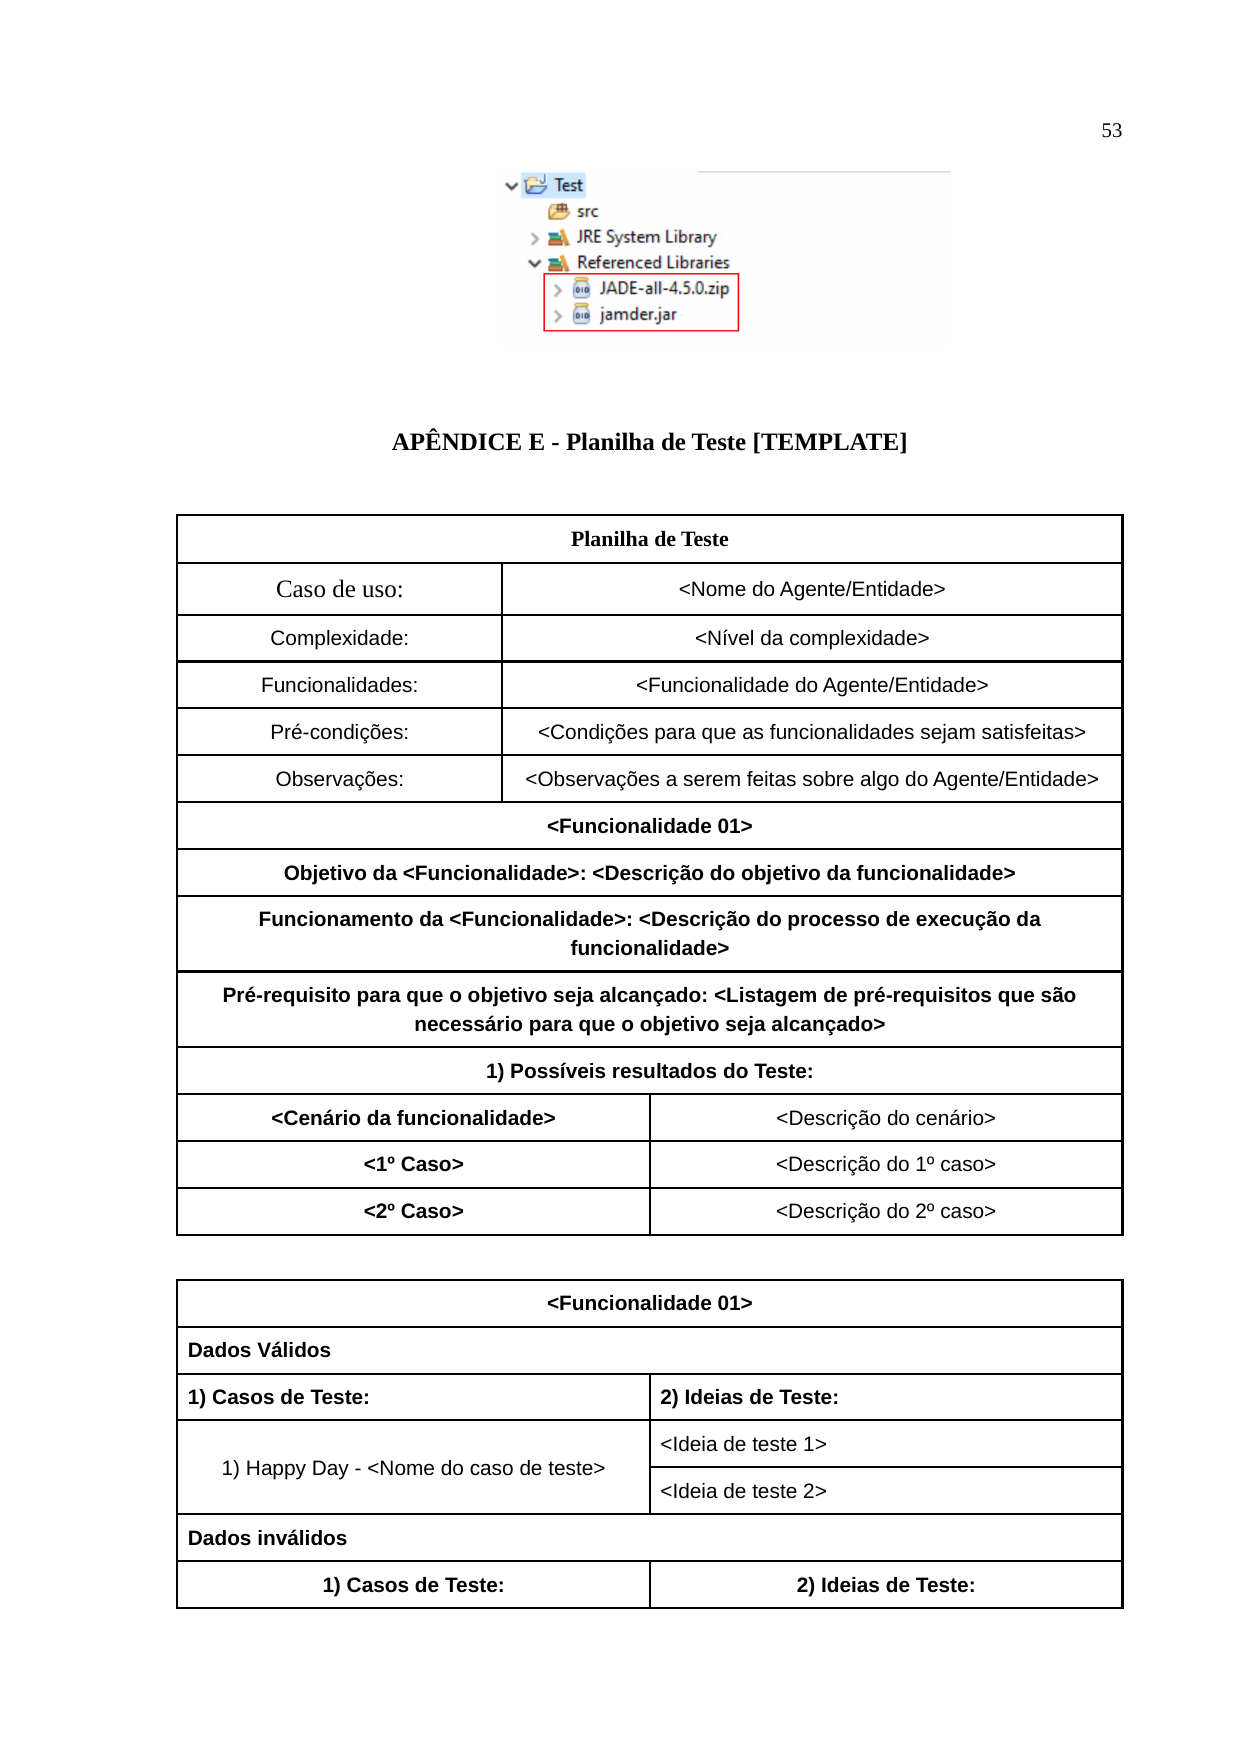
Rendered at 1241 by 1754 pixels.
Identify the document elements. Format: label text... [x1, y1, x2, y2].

table_cell <Ideia de teste 2> [651, 1468, 1121, 1513]
table_header <Funcionalidade 01> [178, 1281, 1121, 1326]
table_cell <Funcionalidade do Agente/Entidade> [503, 663, 1121, 707]
table_cell <Funcionalidade 01> [178, 803, 1121, 848]
table_cell <Observações a serem feitas sobre algo do Agente/Entidade> [503, 756, 1121, 801]
table_cell Dados Válidos [178, 1328, 1121, 1372]
table_cell <Condições para que as funcionalidades sejam satisfeitas> [503, 709, 1121, 754]
table_cell <Descrição do cenário> [651, 1095, 1121, 1140]
table_cell <Descrição do 1º caso> [651, 1142, 1121, 1187]
table_cell Pré-requisito para que o objetivo seja alcançado: <Listagem de pré-requisitos que são necessário para que o objetivo seja alcançado> [178, 973, 1121, 1046]
table_cell <1º Caso> [178, 1142, 649, 1187]
table_cell Funcionamento da <Funcionalidade>: <Descrição do processo de execução da funcionalidade> [178, 897, 1121, 970]
table_cell Observações: [178, 756, 501, 801]
table_cell <2º Caso> [178, 1189, 649, 1233]
table_cell Objetivo da <Funcionalidade>: <Descrição do objetivo da funcionalidade> [178, 850, 1121, 895]
table_cell Dados inválidos [178, 1515, 1121, 1560]
table_cell <Descrição do 2º caso> [651, 1189, 1121, 1233]
table_cell 1) Possíveis resultados do Teste: [178, 1048, 1121, 1093]
table_header Planilha de Teste [178, 516, 1121, 562]
table_cell <Nível da complexidade> [503, 616, 1121, 660]
table_cell 1) Casos de Teste: [178, 1375, 649, 1419]
table_cell Pré-condições: [178, 709, 501, 754]
table_cell 2) Ideias de Teste: [651, 1375, 1121, 1419]
table_cell Caso de uso: [178, 564, 501, 613]
text APÊNDICE E - Planilha de Teste [TEMPLATE] [177, 427, 1122, 456]
table_cell 2) Ideias de Teste: [651, 1562, 1121, 1607]
table_cell <Ideia de teste 1> [651, 1421, 1121, 1466]
table_cell Complexidade: [178, 616, 501, 660]
table_cell 1) Casos de Teste: [178, 1562, 649, 1607]
table_cell 1) Happy Day - <Nome do caso de teste> [178, 1421, 649, 1513]
picture [498, 171, 951, 347]
table_cell <Nome do Agente/Entidade> [503, 564, 1121, 613]
table_cell <Cenário da funcionalidade> [178, 1095, 649, 1140]
table_cell Funcionalidades: [178, 663, 501, 707]
